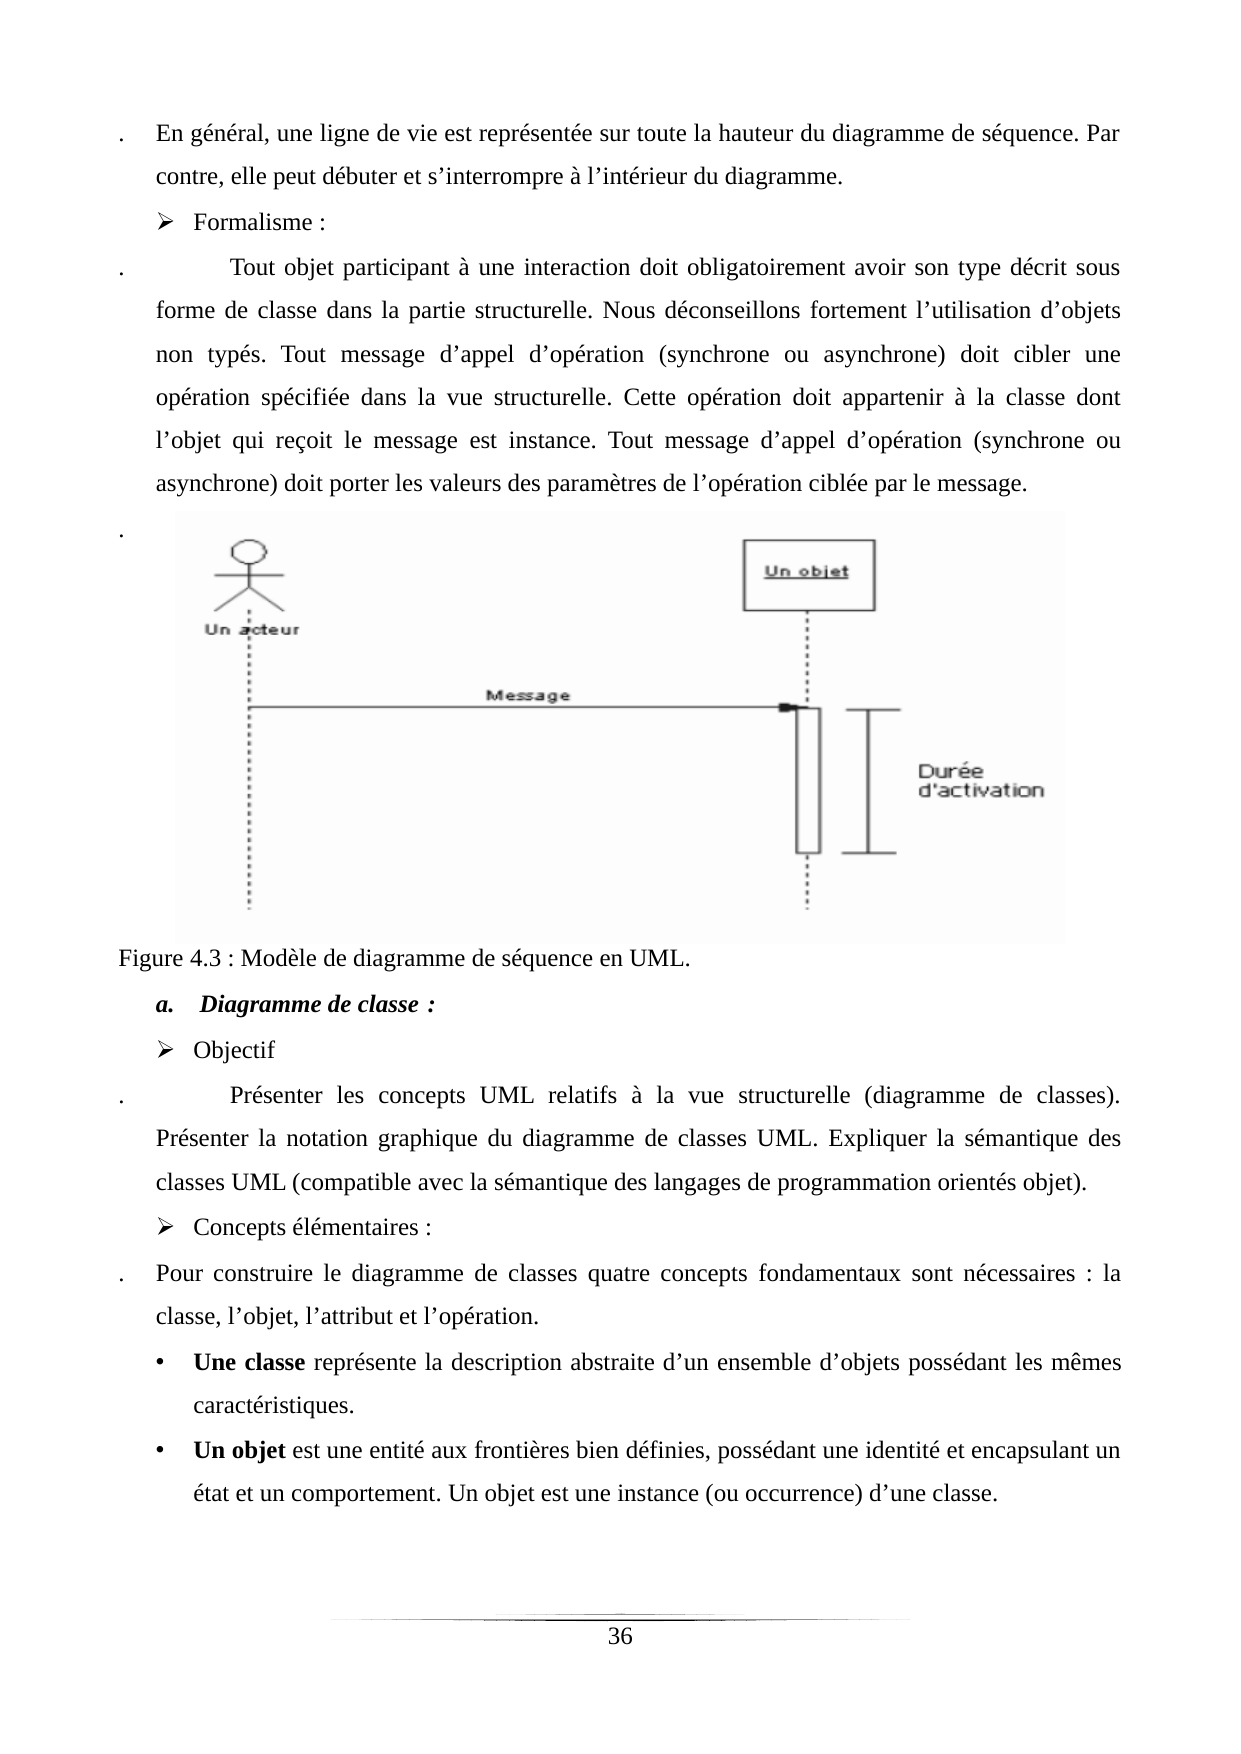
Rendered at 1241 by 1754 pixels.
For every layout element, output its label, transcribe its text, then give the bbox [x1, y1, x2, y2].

subtitle Pour construire le diagramme de classes quatre concepts fondamentaux sont nécessaires : la classe, l’objet, l’attribut et l’opération. [118, 1258, 1122, 1330]
subtitle Un objet est une entité aux frontières bien définies, possédant une identité et encapsulant un état et un comportement. Un objet est une instance (ou occurrence) d’une classe. [156, 1435, 1122, 1507]
subtitle Présenter les concepts UML relatifs à la vue structurelle (diagramme de classes). Présenter la notation graphique du diagramme de classes UML. Expliquer la sémantique des classes UML (compatible avec la sémantique des langages de programmation orientés objet). [118, 1080, 1122, 1195]
picture [175, 511, 1066, 944]
list Objectif [156, 1035, 1122, 1063]
subtitle En général, une ligne de vie est représentée sur toute la hauteur du diagramme de séquence. Par contre, elle peut débuter et s’interrompre à l’intérieur du diagramme. [118, 118, 1122, 190]
subtitle Figure 4.3 : Modèle de diagramme de séquence en UML. [118, 514, 1122, 972]
list Diagramme de classe : [156, 989, 1122, 1018]
list Concepts élémentaires : [156, 1212, 1122, 1241]
subtitle Une classe représente la description abstraite d’un ensemble d’objets possédant les mêmes caractéristiques. [156, 1347, 1122, 1418]
subtitle Tout objet participant à une interaction doit obligatoirement avoir son type décrit sous forme de classe dans la partie structurelle. Nous déconseillons fortement l’utilisation d’objets non typés. Tout message d’appel d’opération (synchrone ou asynchrone) doit cibler une opération spécifiée dans la vue structurelle. Cette opération doit appartenir à la classe dont l’objet qui reçoit le message est instance. Tout message d’appel d’opération (synchrone ou asynchrone) doit porter les valeurs des paramètres de l’opération ciblée par le message. [118, 252, 1122, 497]
picture [171, 1613, 1069, 1622]
list Formalisme : [156, 207, 1122, 236]
